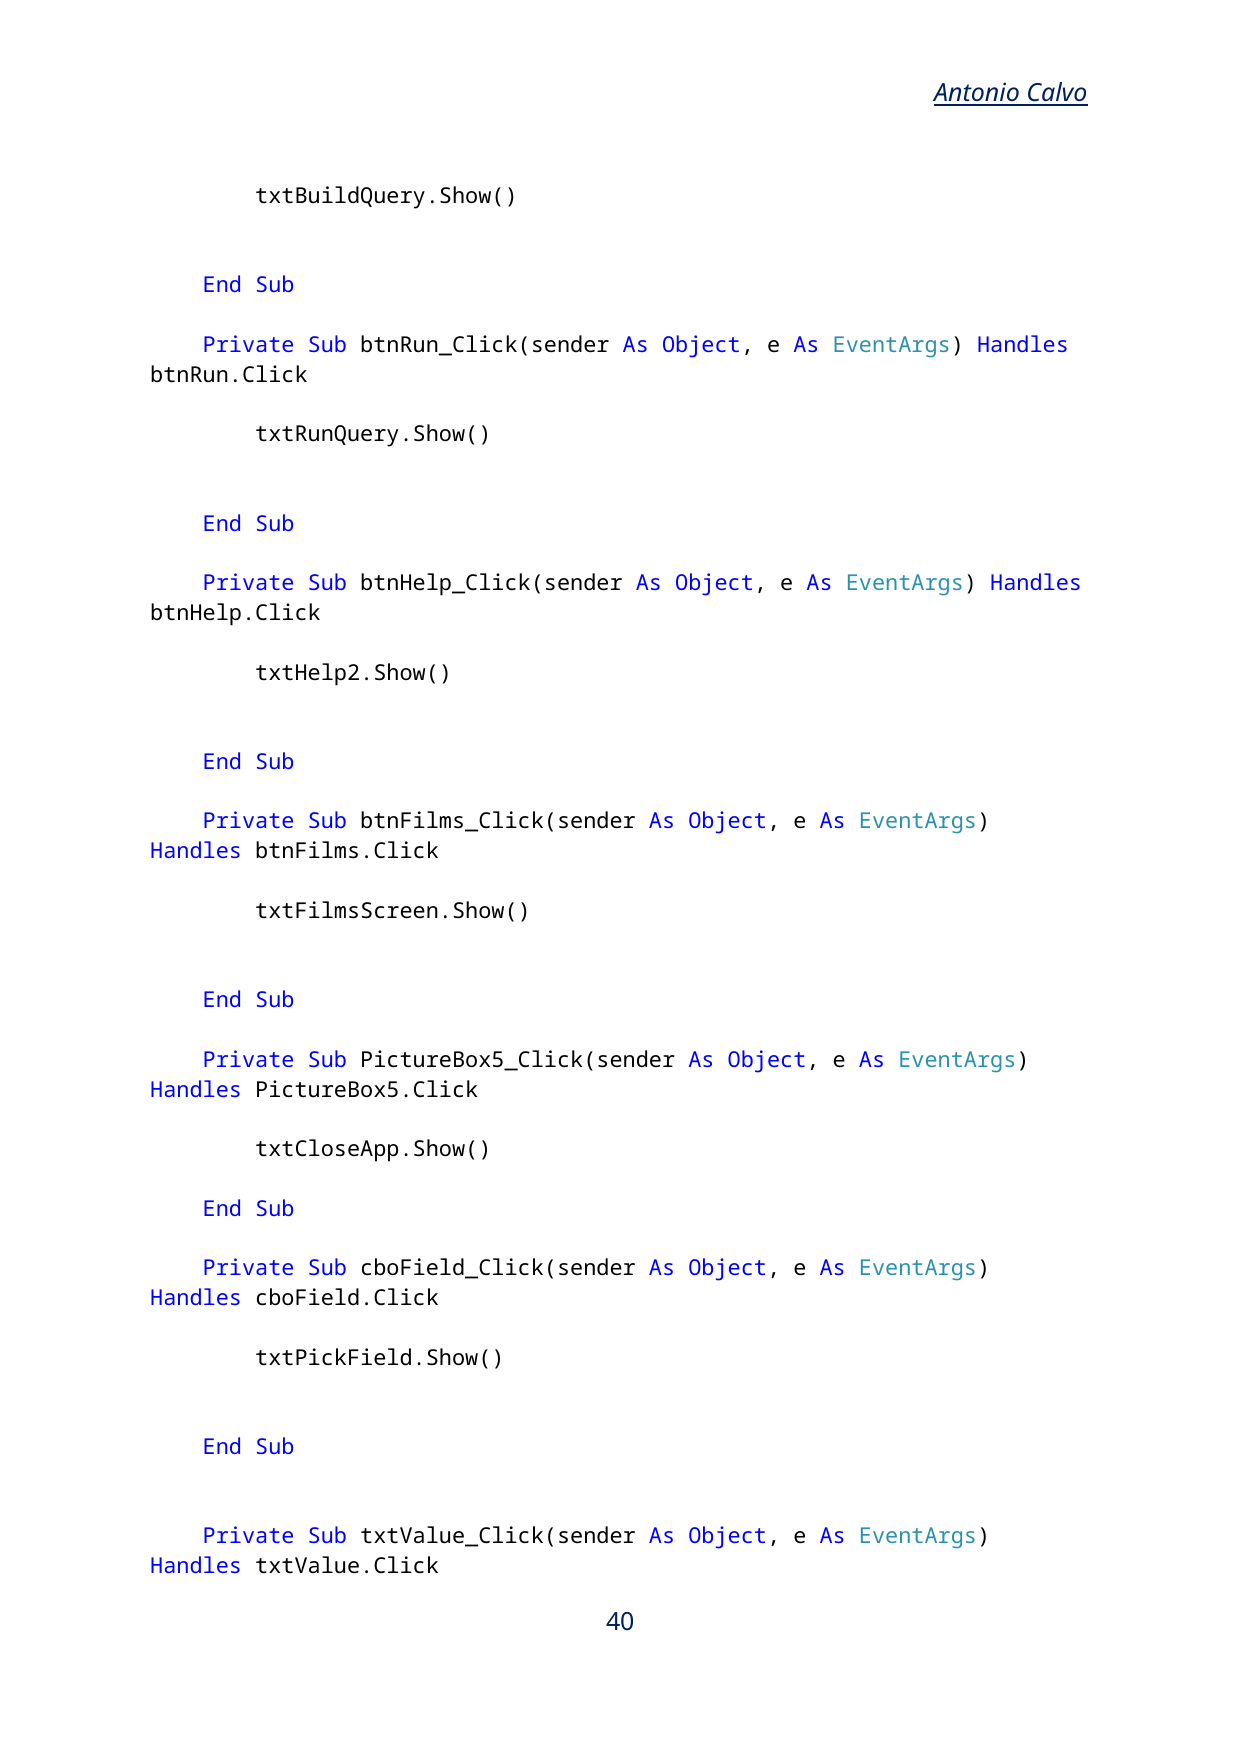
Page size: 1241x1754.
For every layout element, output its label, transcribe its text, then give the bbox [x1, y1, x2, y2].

text Private Sub PictureBox5_Click(sender As Object, e As EventArgs) Handles PictureBox5.Click [150, 1044, 1090, 1103]
text End Sub [150, 507, 1090, 537]
text txtBuildQuery.Show() [150, 180, 1090, 209]
text Private Sub btnFilms_Click(sender As Object, e As EventArgs) Handles btnFilms.Click [150, 805, 1090, 865]
text End Sub [150, 984, 1090, 1014]
text Private Sub btnRun_Click(sender As Object, e As EventArgs) Handles btnRun.Click [150, 329, 1090, 388]
text Private Sub btnHelp_Click(sender As Object, e As EventArgs) Handles btnHelp.Click [150, 567, 1090, 627]
text txtFilmsScreen.Show() [150, 895, 1090, 924]
text Private Sub cboField_Click(sender As Object, e As EventArgs) Handles cboField.Click [150, 1252, 1090, 1312]
text txtRunQuery.Show() [150, 418, 1090, 448]
text End Sub [150, 1193, 1090, 1222]
text End Sub [150, 746, 1090, 776]
text Private Sub txtValue_Click(sender As Object, e As EventArgs) Handles txtValue.Click [150, 1520, 1090, 1580]
text txtCloseApp.Show() [150, 1133, 1090, 1163]
text txtHelp2.Show() [150, 656, 1090, 686]
text txtPickField.Show() [150, 1342, 1090, 1371]
text End Sub [150, 1431, 1090, 1461]
text End Sub [150, 269, 1090, 299]
